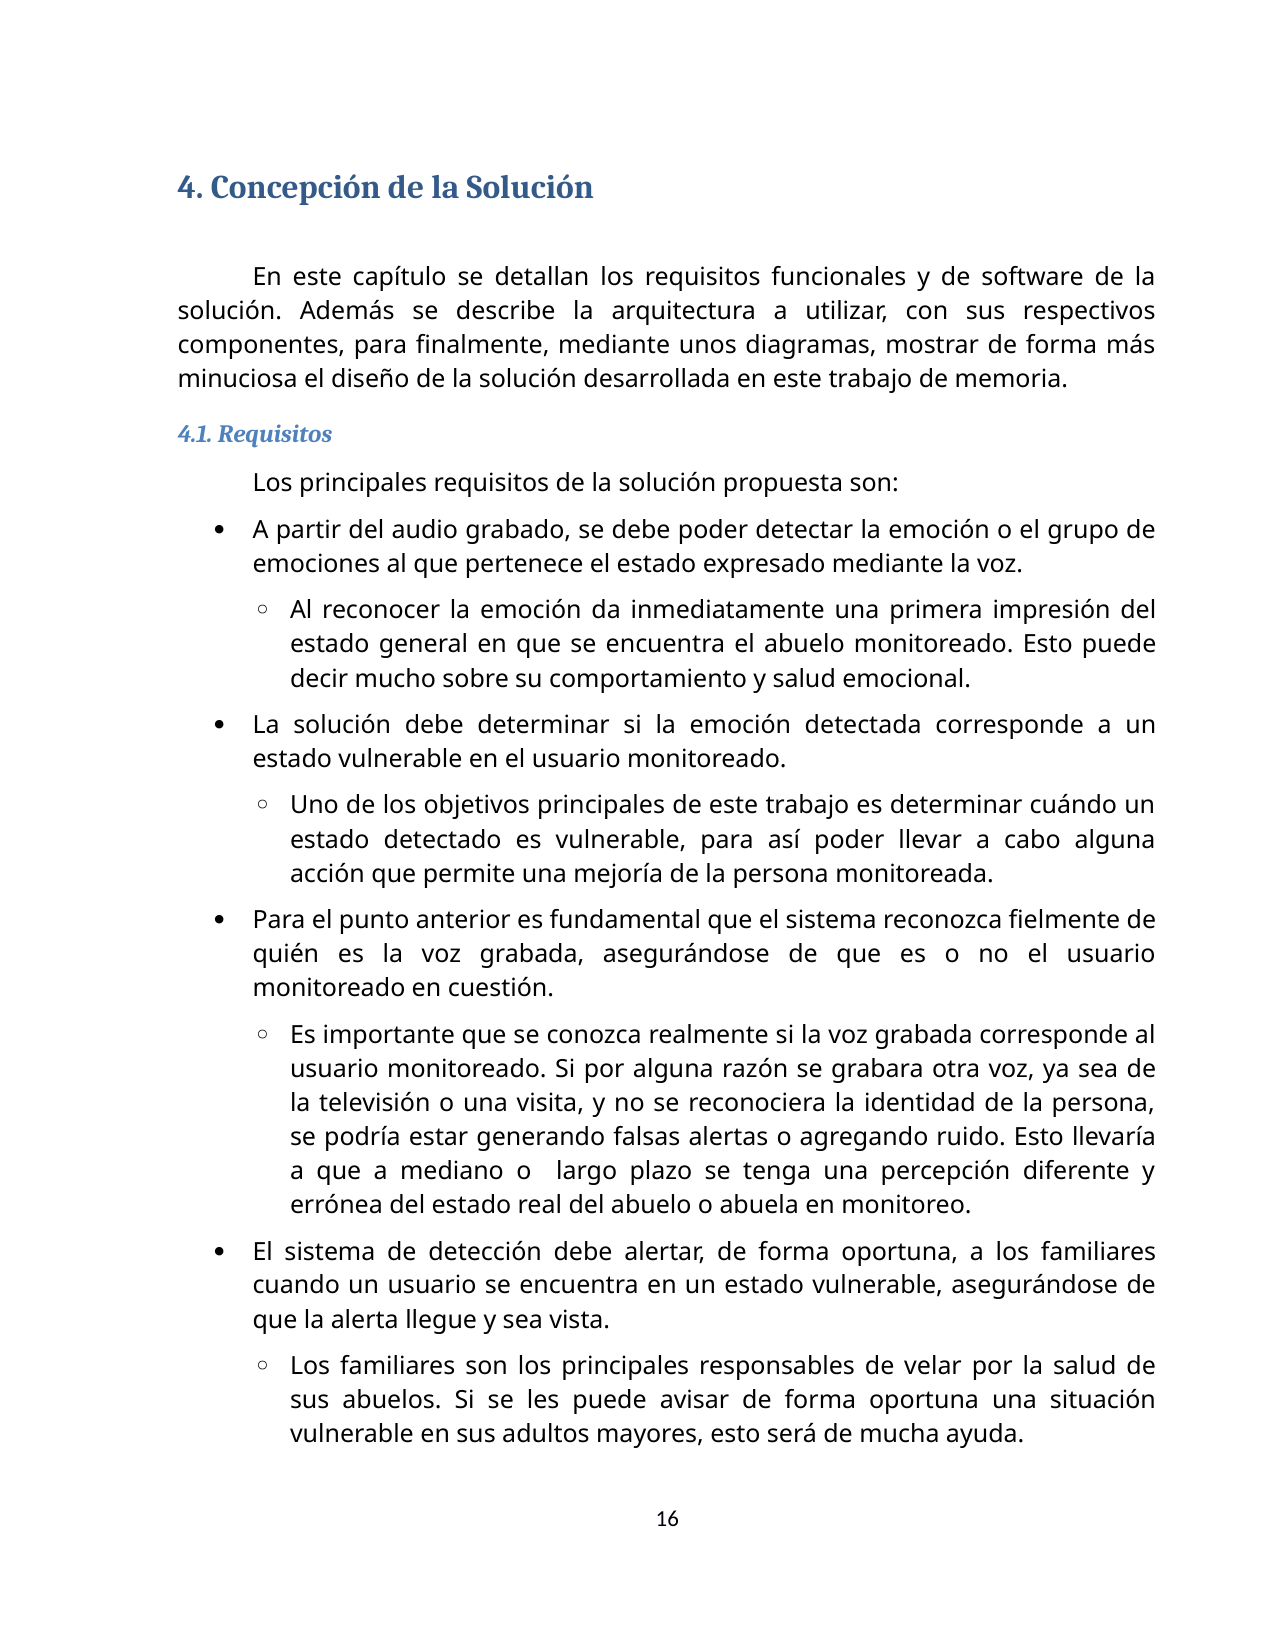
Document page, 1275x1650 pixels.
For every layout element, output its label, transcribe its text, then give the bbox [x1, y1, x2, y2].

subtitle 4.1. Requisitos [177, 420, 1157, 448]
list El sistema de detección debe alertar, de forma oportuna, a los familiares cuando un usuario se encuentra en un estado vulnerable, asegurándose de que la alerta llegue y sea vista. [215, 1233, 1157, 1335]
list Los familiares son los principales responsables de velar por la salud de sus abuelos. Si se les puede avisar de forma oportuna una situación vulnerable en sus adultos mayores, esto será de mucha ayuda. [252, 1348, 1157, 1450]
list Uno de los objetivos principales de este trabajo es determinar cuándo un estado detectado es vulnerable, para así poder llevar a cabo alguna acción que permite una mejoría de la persona monitoreada. [252, 787, 1157, 889]
list Al reconocer la emoción da inmediatamente una primera impresión del estado general en que se encuentra el abuelo monitoreado. Esto puede decir mucho sobre su comportamiento y salud emocional. [252, 592, 1157, 694]
subtitle 4. Concepción de la Solución [177, 168, 1157, 206]
list Para el punto anterior es fundamental que el sistema reconozca fielmente de quién es la voz grabada, asegurándose de que es o no el usuario monitoreado en cuestión. [215, 902, 1157, 1004]
list La solución debe determinar si la emoción detectada corresponde a un estado vulnerable en el usuario monitoreado. [215, 707, 1157, 775]
list Es importante que se conozca realmente si la voz grabada corresponde al usuario monitoreado. Si por alguna razón se grabara otra voz, ya sea de la televisión o una visita, y no se reconociera la identidad de la persona, se podría estar generando falsas alertas o agregando ruido. Esto llevaría a que a mediano o largo plazo se tenga una percepción diferente y errónea del estado real del abuelo o abuela en monitoreo. [252, 1016, 1157, 1221]
list A partir del audio grabado, se debe poder detectar la emoción o el grupo de emociones al que pertenece el estado expresado mediante la voz. [215, 512, 1157, 580]
text En este capítulo se detallan los requisitos funcionales y de software de la solución. Además se describe la arquitectura a utilizar, con sus respectivos componentes, para finalmente, mediante unos diagramas, mostrar de forma más minuciosa el diseño de la solución desarrollada en este trabajo de memoria. [177, 259, 1157, 395]
text Los principales requisitos de la solución propuesta son: [177, 465, 1157, 499]
